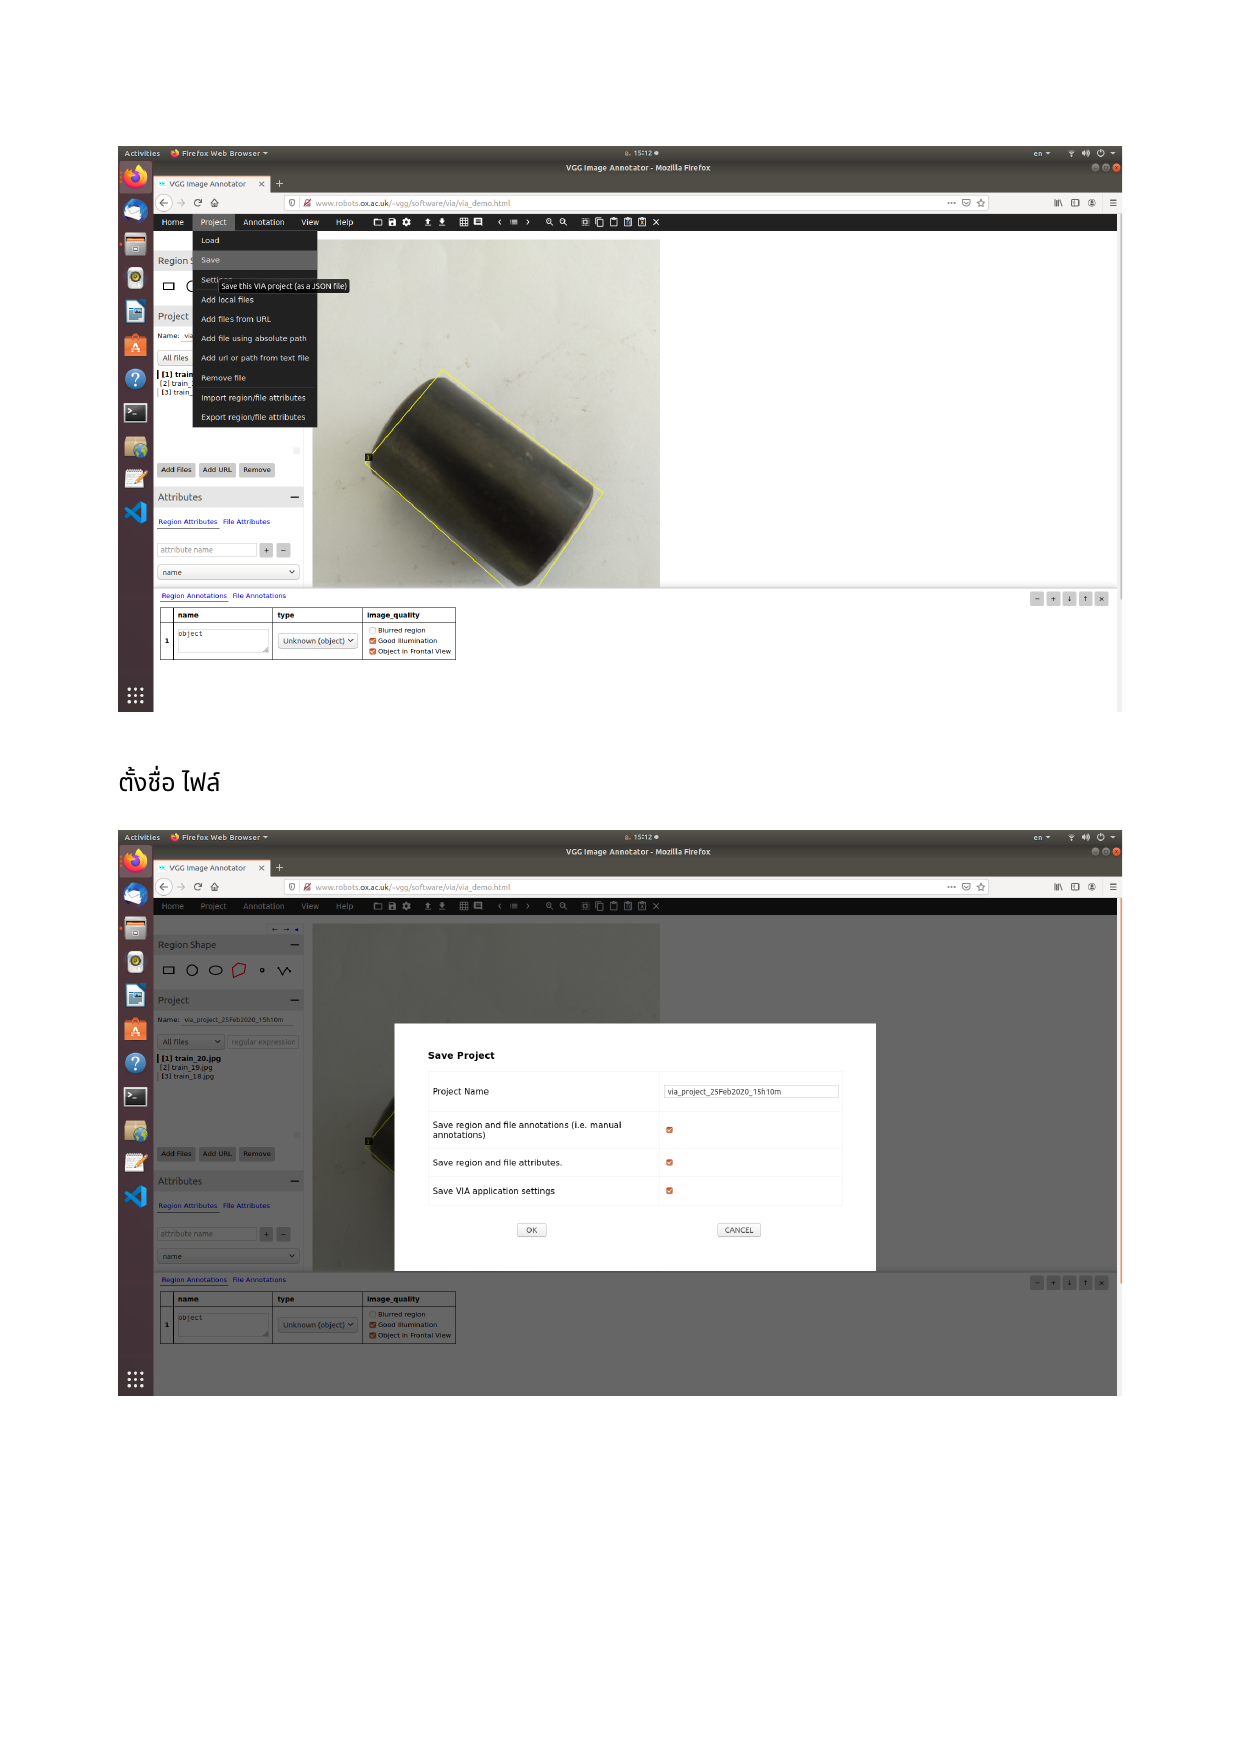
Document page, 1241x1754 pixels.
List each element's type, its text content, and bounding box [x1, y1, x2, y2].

picture [118, 830, 1123, 1396]
text ตั้งชื่อ ไฟล์ [118, 769, 1122, 802]
picture [118, 146, 1123, 712]
